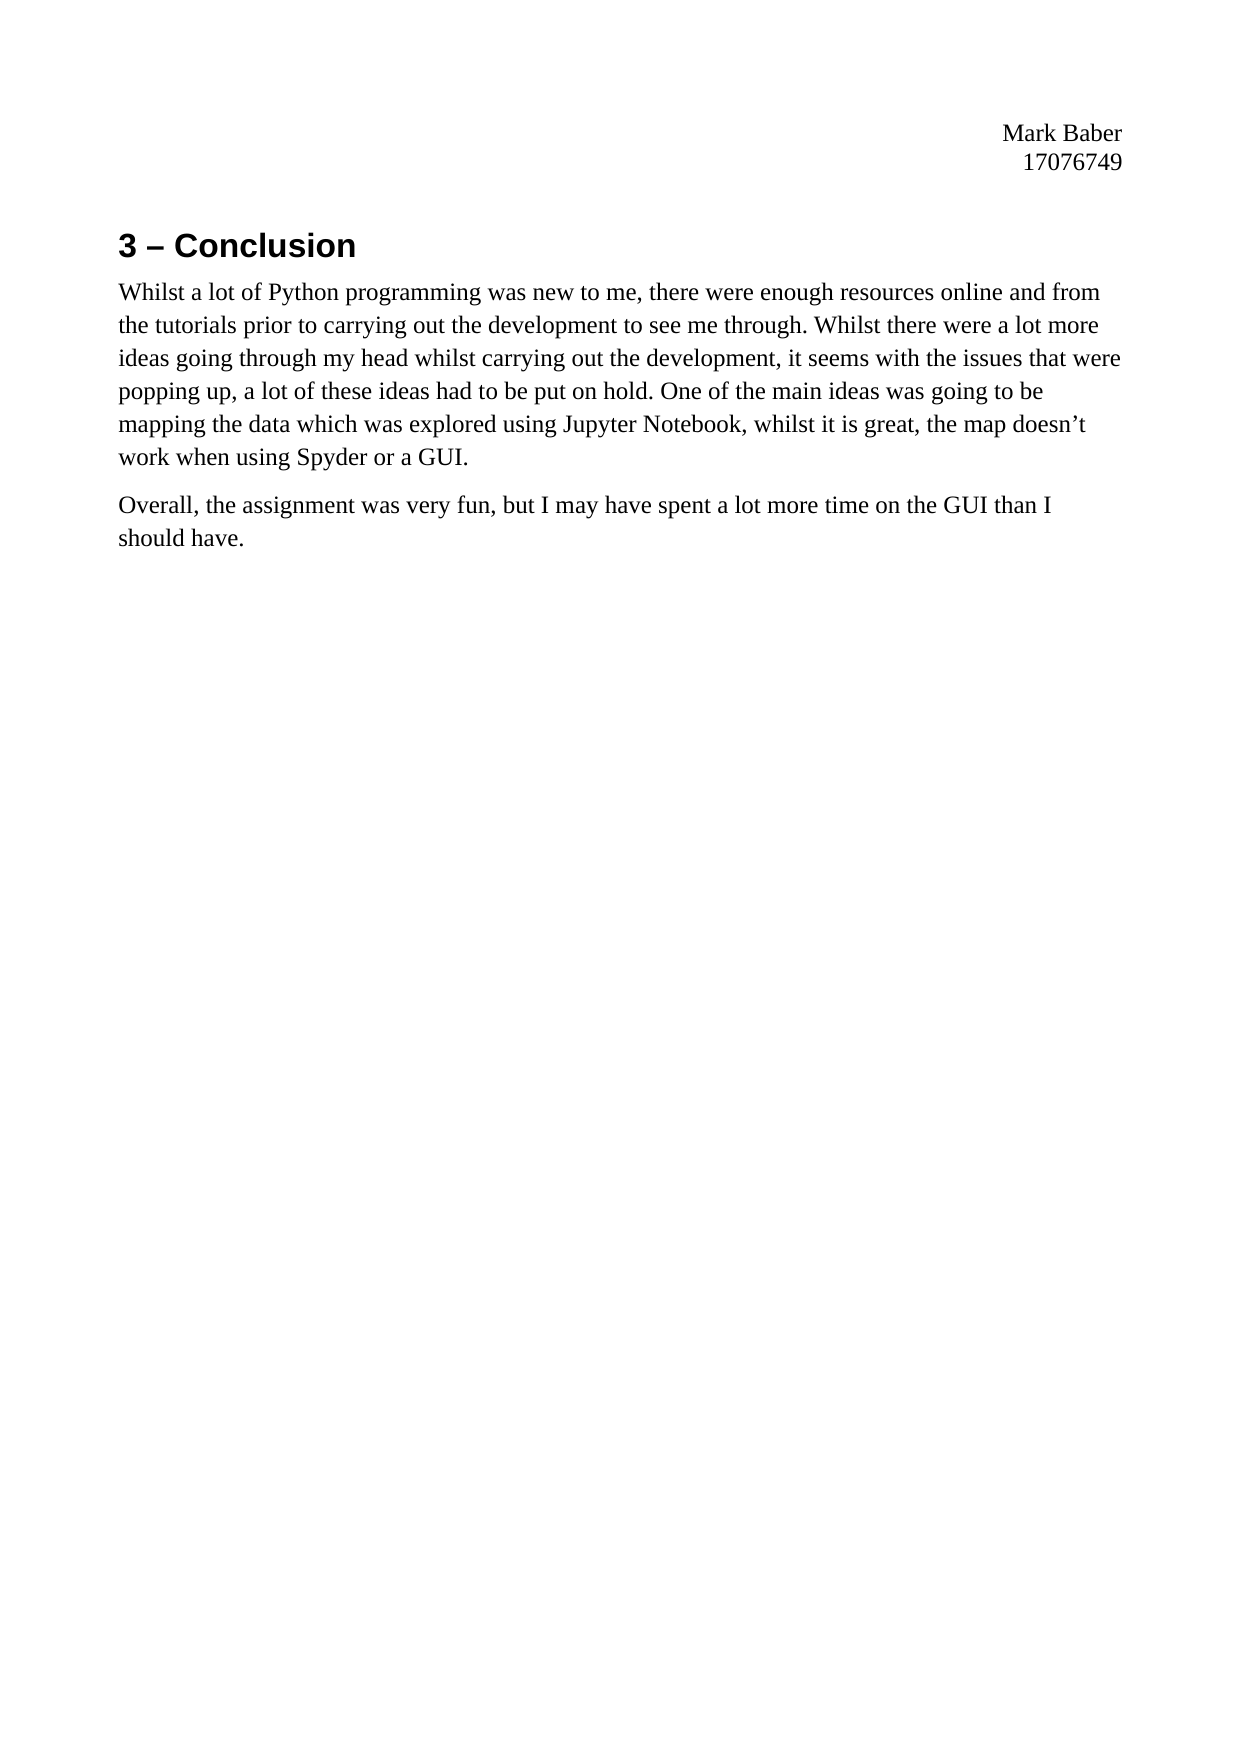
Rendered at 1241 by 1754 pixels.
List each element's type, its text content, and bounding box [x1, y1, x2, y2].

text Overall, the assignment was very fun, but I may have spent a lot more time on the GUI than I should have. [118, 490, 1122, 552]
subtitle 3 – Conclusion [118, 226, 1122, 264]
text Whilst a lot of Python programming was new to me, there were enough resources online and from the tutorials prior to carrying out the development to see me through. Whilst there were a lot more ideas going through my head whilst carrying out the development, it seems with the issues that were popping up, a lot of these ideas had to be put on hold. One of the main ideas was going to be mapping the data which was explored using Jupyter Notebook, whilst it is great, the map doesn’t work when using Spyder or a GUI. [118, 277, 1122, 471]
